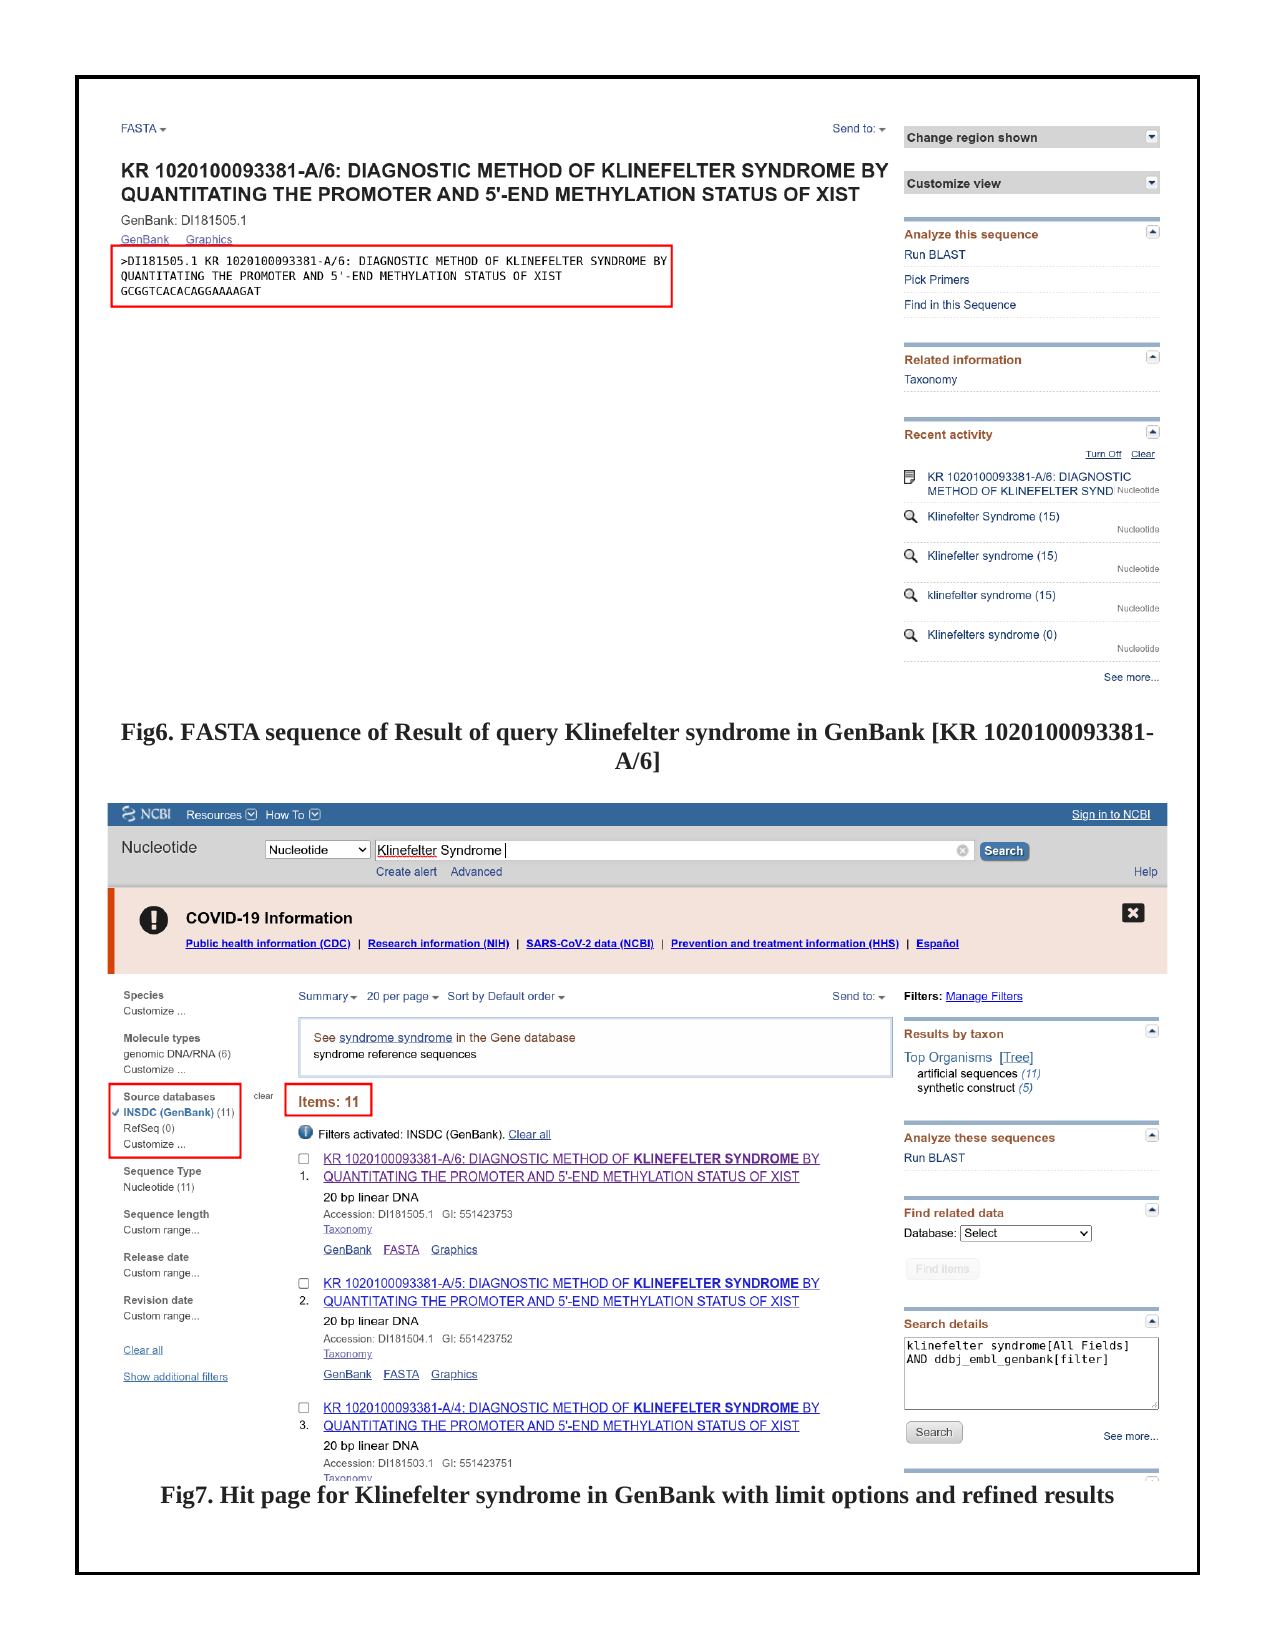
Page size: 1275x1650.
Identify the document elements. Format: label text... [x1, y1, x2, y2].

text Fig7. Hit page for Klinefelter syndrome in GenBank with limit options and refined results [108, 1481, 1167, 1509]
picture [107, 107, 1168, 718]
picture [107, 803, 1168, 1481]
text Fig6. FASTA sequence of Result of query Klinefelter syndrome in GenBank [KR 1020100093381-A/6] [108, 718, 1167, 775]
